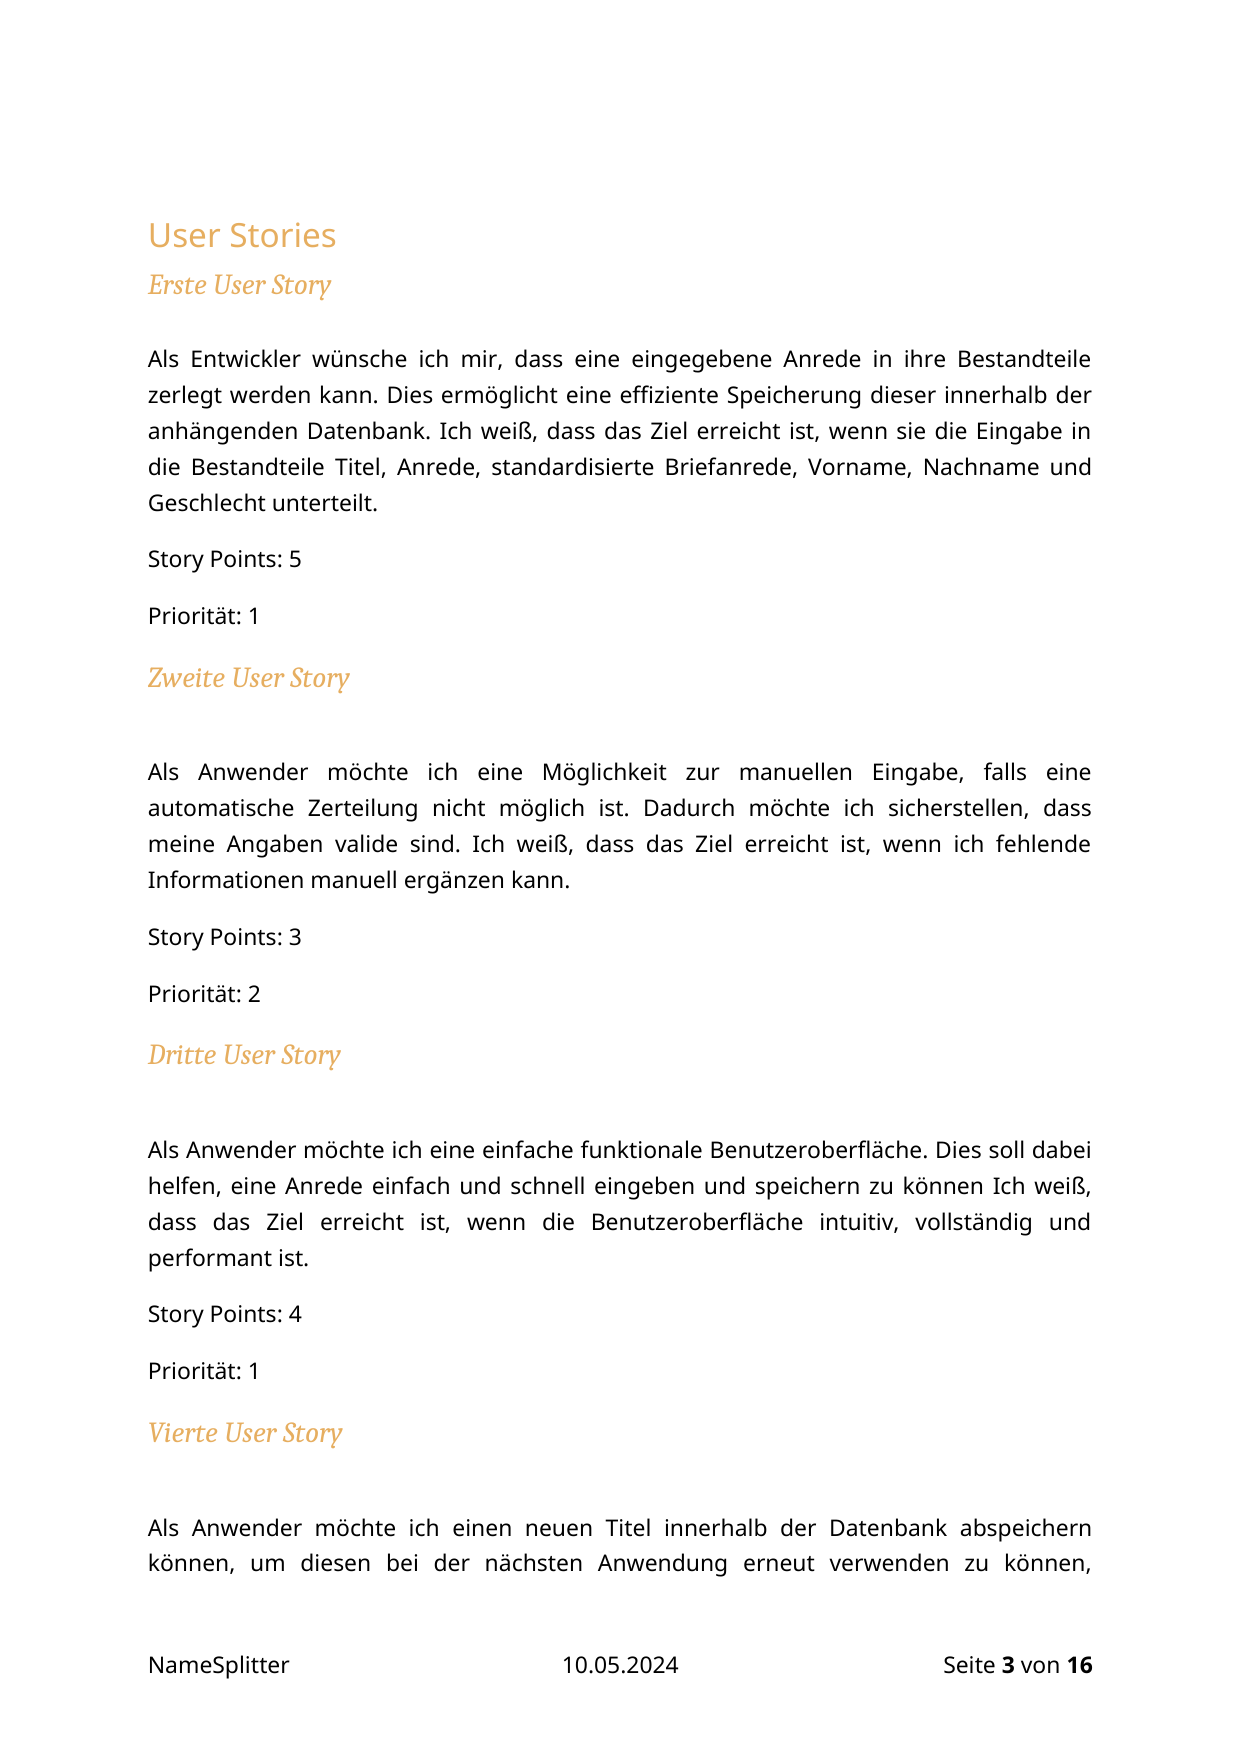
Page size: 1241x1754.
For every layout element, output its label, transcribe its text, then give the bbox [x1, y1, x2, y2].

text Story Points: 4 [148, 1298, 1093, 1330]
text Story Points: 5 [148, 543, 1093, 574]
subtitle Dritte User Story [148, 1038, 1093, 1072]
text Als Entwickler wünsche ich mir, dass eine eingegebene Anrede in ihre Bestandteile zerlegt werden kann. Dies ermöglicht eine effiziente Speicherung dieser innerhalb der anhängenden Datenbank. Ich weiß, dass das Ziel erreicht ist, wenn sie die Eingabe in die Bestandteile Titel, Anrede, standardisierte Briefanrede, Vorname, Nachname und Geschlecht unterteilt. [148, 307, 1093, 518]
text Story Points: 3 [148, 921, 1093, 952]
text Als Anwender möchte ich eine Möglichkeit zur manuellen Eingabe, falls eine automatische Zerteilung nicht möglich ist. Dadurch möchte ich sicherstellen, dass meine Angaben valide sind. Ich weiß, dass das Ziel erreicht ist, wenn ich fehlende Informationen manuell ergänzen kann. [148, 756, 1093, 895]
text Als Anwender möchte ich einen neuen Titel innerhalb der Datenbank abspeichern können, um diesen bei der nächsten Anwendung erneut verwenden zu können, [148, 1511, 1093, 1579]
subtitle Vierte User Story [148, 1416, 1093, 1450]
subtitle User Stories [148, 212, 1093, 257]
text Priorität: 2 [148, 978, 1093, 1009]
text Als Anwender möchte ich eine einfache funktionale Benutzeroberfläche. Dies soll dabei helfen, eine Anrede einfach und schnell eingeben und speichern zu können Ich weiß, dass das Ziel erreicht ist, wenn die Benutzeroberfläche intuitiv, vollständig und performant ist. [148, 1134, 1093, 1273]
subtitle Zweite User Story [148, 661, 1093, 694]
text Priorität: 1 [148, 1355, 1093, 1386]
subtitle Erste User Story [148, 268, 1093, 302]
text Priorität: 1 [148, 600, 1093, 631]
